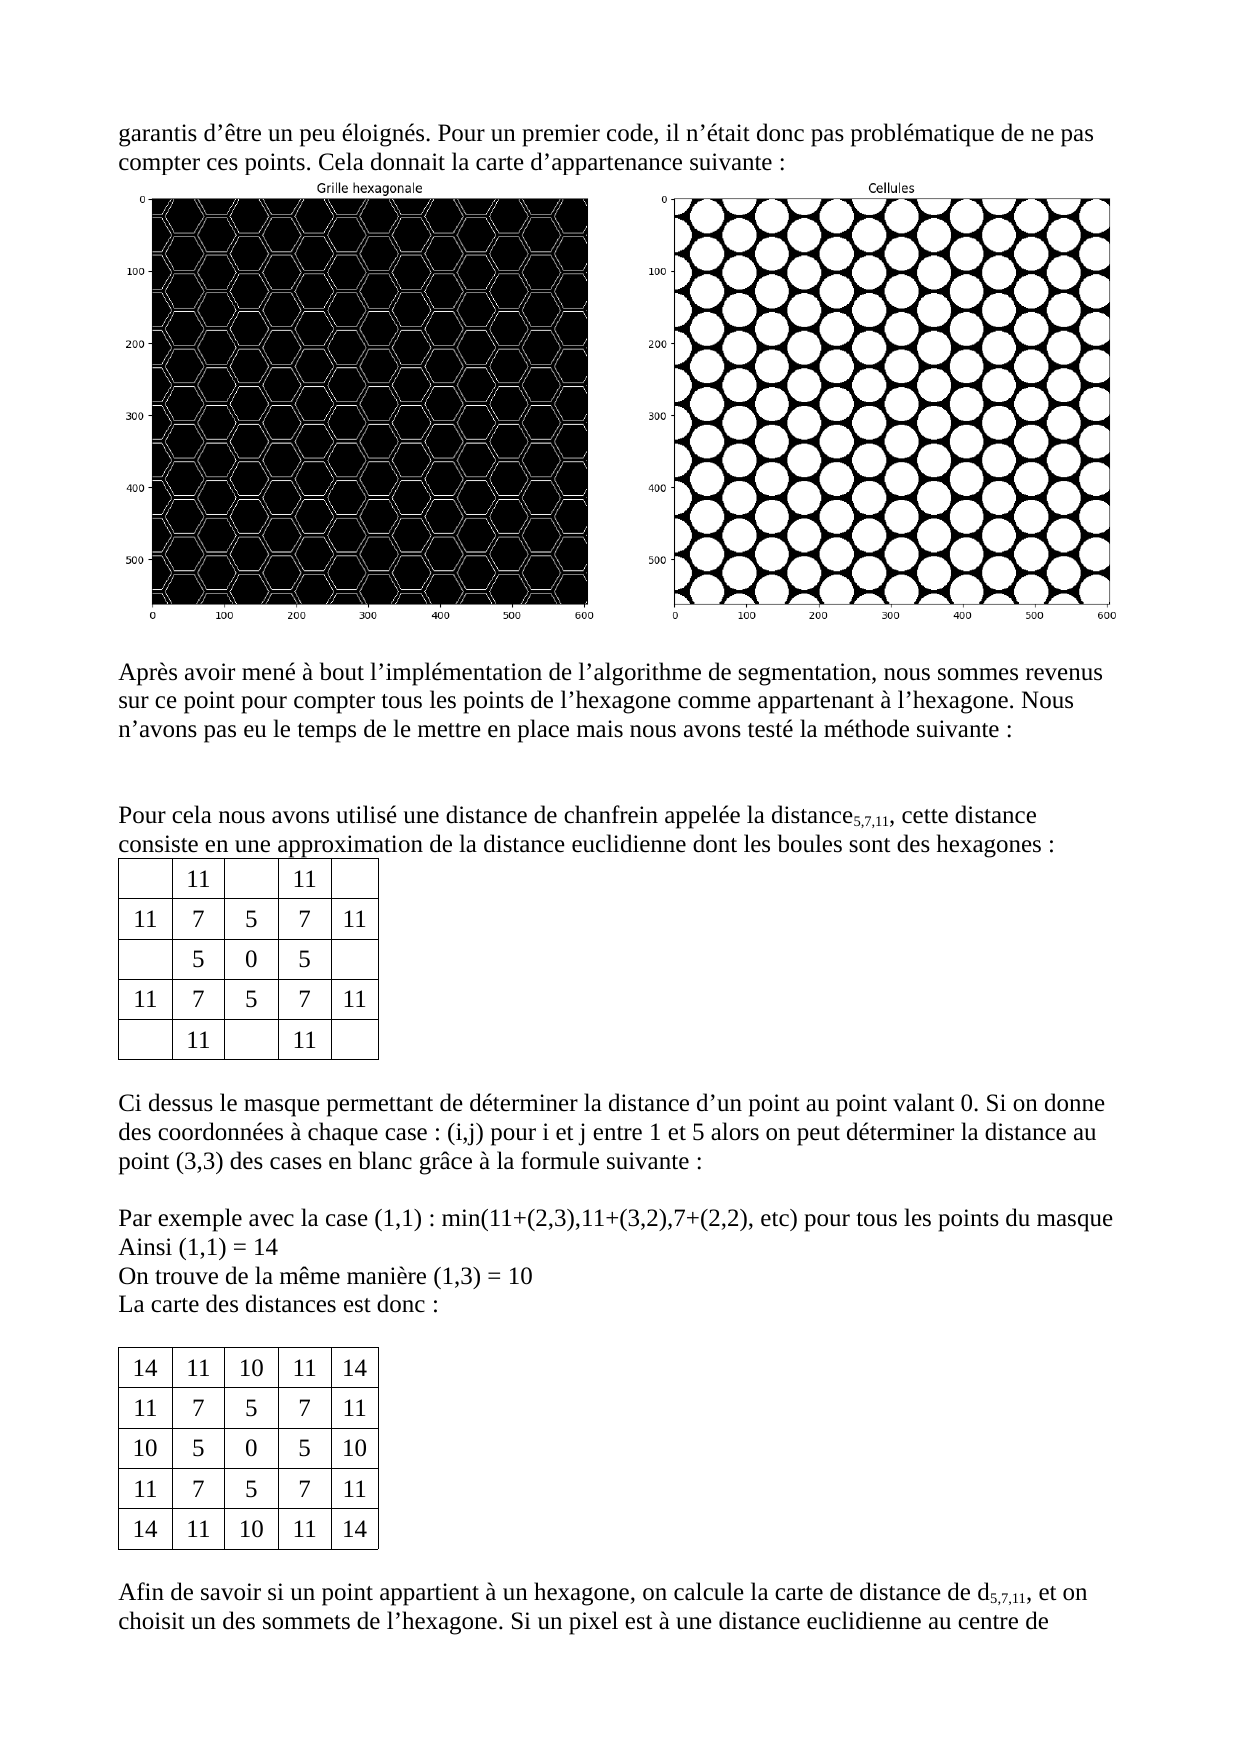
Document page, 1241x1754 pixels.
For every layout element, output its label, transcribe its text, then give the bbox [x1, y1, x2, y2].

table_cell 11 [119, 899, 172, 938]
text On trouve de la même manière (1,3) = 10 [118, 1261, 1122, 1289]
text Ainsi (1,1) = 14 [118, 1232, 1122, 1261]
table_cell 11 [279, 1509, 331, 1548]
table_header 11 [279, 859, 331, 898]
table_cell 11 [173, 1509, 224, 1548]
table_cell 11 [279, 1020, 331, 1059]
text Ci dessus le masque permettant de déterminer la distance d’un point au point valant 0. Si on donne des coordonnées à chaque case : (i,j) pour i et j entre 1 et 5 alors on peut déterminer la distance au point (3,3) des cases en blanc grâce à la formule suivante : [118, 1088, 1122, 1174]
table_cell 7 [173, 1388, 224, 1428]
table_cell [225, 1020, 278, 1059]
table_cell 14 [332, 1509, 378, 1548]
table_cell 0 [225, 940, 278, 979]
table_cell 11 [332, 899, 378, 938]
table_header [119, 859, 172, 898]
table_cell 5 [225, 1469, 278, 1508]
table_cell 11 [332, 1388, 378, 1428]
text La carte des distances est donc : [118, 1289, 1122, 1318]
table_cell 5 [225, 980, 278, 1019]
table_header 11 [279, 1348, 331, 1387]
table_cell 5 [225, 899, 278, 938]
table_cell 7 [279, 1469, 331, 1508]
table_cell 5 [279, 1429, 331, 1468]
table_header 11 [173, 859, 224, 898]
picture [118, 175, 1123, 628]
table_header 14 [332, 1348, 378, 1387]
table_cell 11 [332, 980, 378, 1019]
table_cell 0 [225, 1429, 278, 1468]
table_cell 11 [332, 1469, 378, 1508]
table_cell [332, 940, 378, 979]
table_cell 14 [119, 1509, 172, 1548]
table_header [332, 859, 378, 898]
table_cell [332, 1020, 378, 1059]
table_cell 10 [225, 1509, 278, 1548]
text Après avoir mené à bout l’implémentation de l’algorithme de segmentation, nous sommes revenus sur ce point pour compter tous les points de l’hexagone comme appartenant à l’hexagone. Nous n’avons pas eu le temps de le mettre en place mais nous avons testé la méthode suivante : [118, 657, 1122, 743]
text garantis d’être un peu éloignés. Pour un premier code, il n’était donc pas problématique de ne pas compter ces points. Cela donnait la carte d’appartenance suivante : [118, 118, 1122, 175]
table_cell 10 [332, 1429, 378, 1468]
table_cell 5 [225, 1388, 278, 1428]
table_cell 7 [279, 899, 331, 938]
table_header 14 [119, 1348, 172, 1387]
text Par exemple avec la case (1,1) : min(11+(2,3),11+(3,2),7+(2,2), etc) pour tous les points du masque [118, 1203, 1122, 1232]
table_cell 10 [119, 1429, 172, 1468]
table_header [225, 859, 278, 898]
table_cell 5 [279, 940, 331, 979]
table_cell 11 [119, 1388, 172, 1428]
table_header 11 [173, 1348, 224, 1387]
table_cell 5 [173, 940, 224, 979]
text Afin de savoir si un point appartient à un hexagone, on calcule la carte de distance de d5,7,11, et on choisit un des sommets de l’hexagone. Si un pixel est à une distance euclidienne au centre de [118, 1577, 1122, 1635]
table_cell 7 [173, 1469, 224, 1508]
table_cell 7 [173, 980, 224, 1019]
table_header 10 [225, 1348, 278, 1387]
text Pour cela nous avons utilisé une distance de chanfrein appelée la distance5,7,11, cette distance consiste en une approximation de la distance euclidienne dont les boules sont des hexagones : [118, 800, 1122, 858]
table_cell [119, 940, 172, 979]
table_cell 7 [173, 899, 224, 938]
table_cell 7 [279, 980, 331, 1019]
table_cell 5 [173, 1429, 224, 1468]
table_cell 7 [279, 1388, 331, 1428]
table_cell 11 [173, 1020, 224, 1059]
table_cell 11 [119, 980, 172, 1019]
table_cell 11 [119, 1469, 172, 1508]
table_cell [119, 1020, 172, 1059]
